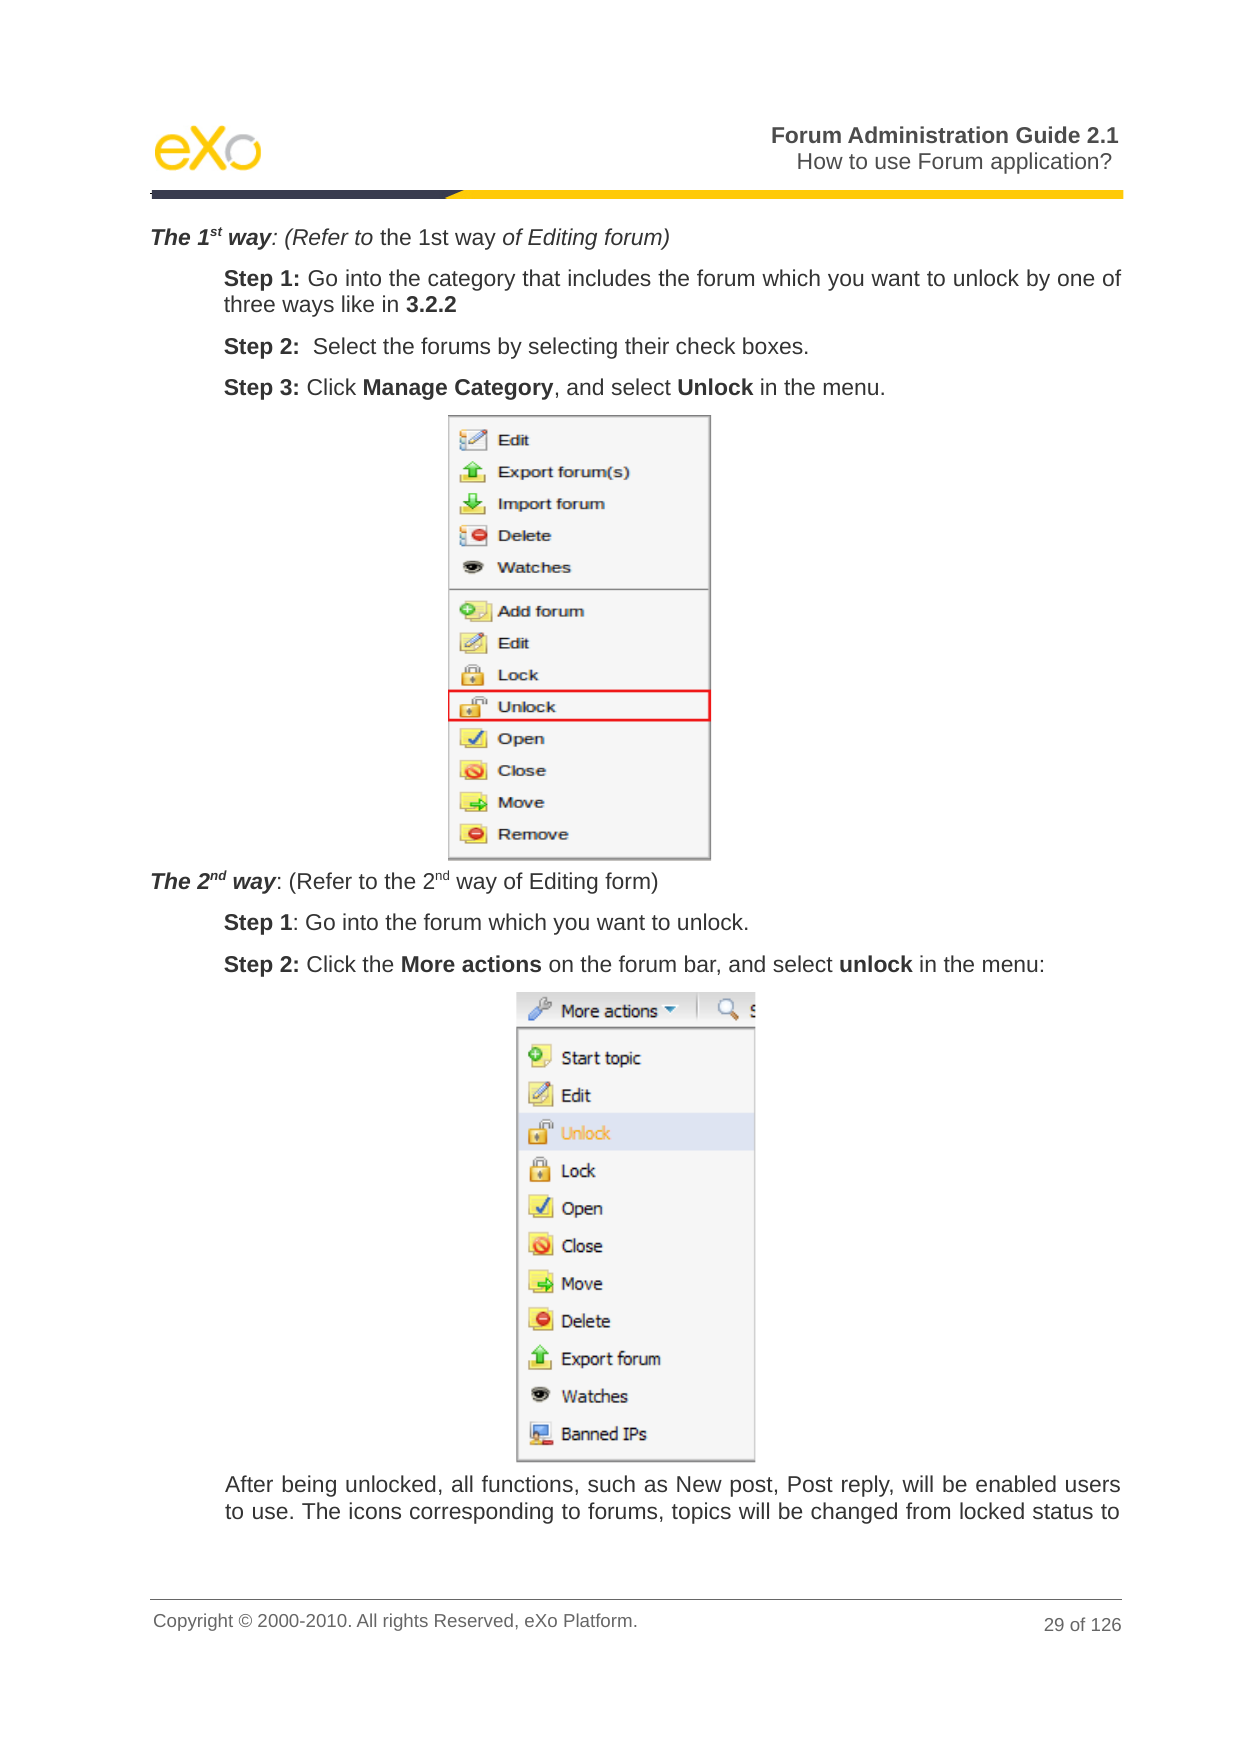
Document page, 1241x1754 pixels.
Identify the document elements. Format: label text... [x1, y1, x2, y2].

list After being unlocked, all functions, such as New post, Post reply, will be enabled users to use. The icons corresponding to forums, topics will be changed from locked status to [187, 992, 1122, 1524]
list The 2nd way: (Refer to the 2nd way of Editing form) [150, 415, 1122, 894]
list Step 1: Go into the category that includes the forum which you want to unlock by one of three ways like in 3.2.2 [186, 265, 1122, 318]
list Step 1: Go into the forum which you want to unlock. [186, 909, 1122, 936]
list Step 2: Select the forums by selecting their check boxes. [186, 333, 1122, 359]
picture [155, 125, 262, 171]
picture [151, 190, 1124, 199]
list Step 3: Click Manage Category, and select Unlock in the menu. [186, 374, 1122, 400]
picture [516, 992, 756, 1464]
picture [448, 415, 712, 861]
list Step 2: Click the More actions on the forum bar, and select unlock in the menu: [186, 951, 1122, 977]
text The 1st way: (Refer to the 1st way of Editing forum) [150, 223, 1122, 250]
